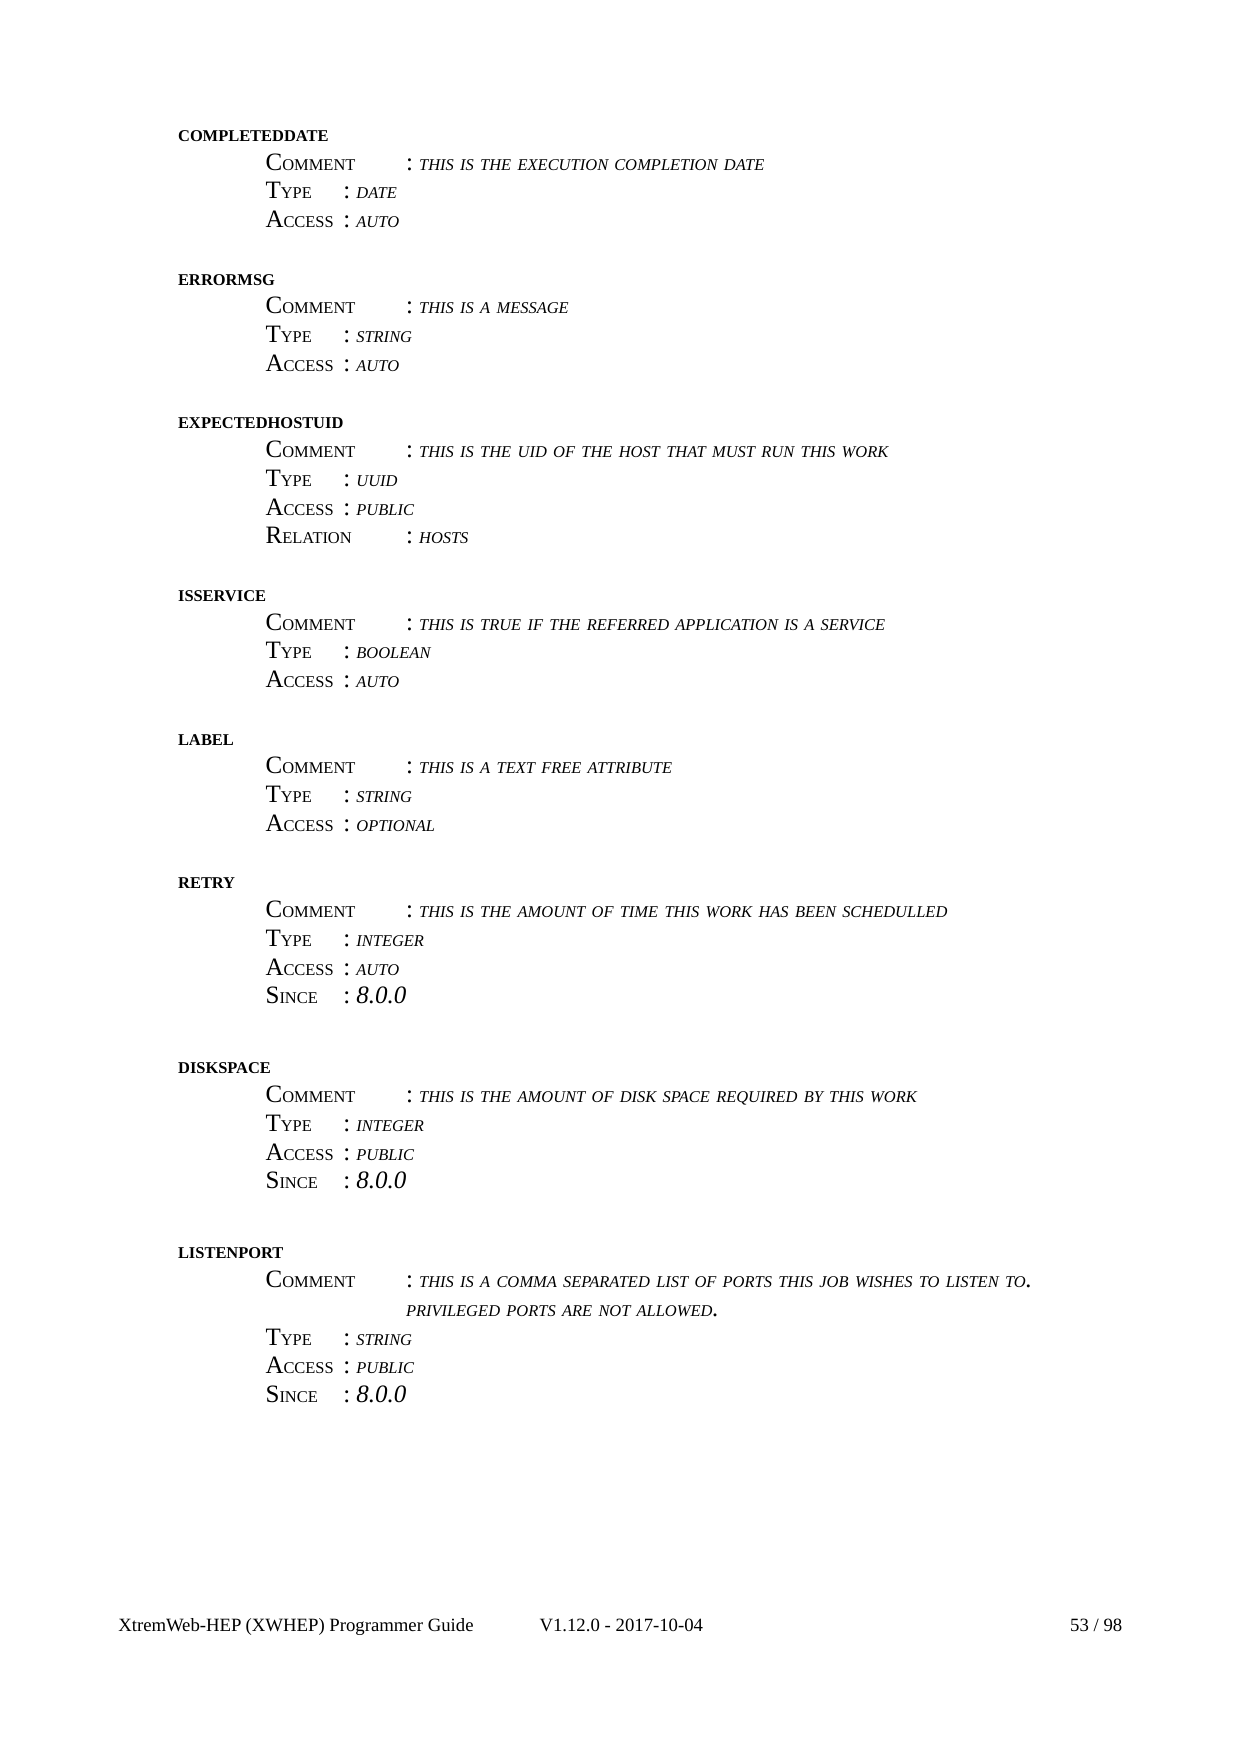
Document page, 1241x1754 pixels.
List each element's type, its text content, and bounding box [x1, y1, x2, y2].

text Type : boolean [265, 636, 1122, 664]
text Access : auto [265, 664, 1122, 693]
text completeddate [178, 118, 1122, 147]
text Access : auto [265, 952, 1122, 981]
text Access : optional [265, 808, 1122, 837]
text retry [178, 866, 1122, 894]
text Type : string [265, 779, 1122, 808]
text Comment : this is a text free attribute [265, 751, 1122, 779]
text Since : 8.0.0 [265, 981, 1122, 1009]
text Since : 8.0.0 [265, 1166, 1122, 1194]
text isservice [178, 578, 1122, 607]
text Access : auto [265, 204, 1122, 233]
text diskspace [178, 1051, 1122, 1079]
text Access : public [265, 1351, 1122, 1379]
text Since : 8.0.0 [265, 1379, 1122, 1408]
text Type : string [265, 319, 1122, 348]
text Comment : this is the execution completion date [265, 147, 1122, 176]
text Comment : this is the amount of time this work has been schedulled [265, 894, 1122, 923]
text listenport [178, 1236, 1122, 1264]
text Type : integer [265, 1108, 1122, 1137]
text Comment : this is true if the referred application is a service [265, 607, 1122, 636]
text errormsg [178, 262, 1122, 291]
text Access : public [265, 492, 1122, 521]
text Comment : this is a comma separated list of ports this job wishes to listen to. privileged ports are not allowed. [265, 1264, 1122, 1322]
text Comment : this is the amount of disk space required by this work [265, 1079, 1122, 1108]
text label [178, 722, 1122, 751]
text Relation : hosts [265, 521, 1122, 549]
text Type : integer [265, 923, 1122, 952]
text Type : uuid [265, 463, 1122, 492]
text Access : auto [265, 348, 1122, 377]
text Type : string [265, 1322, 1122, 1351]
text Comment : this is a message [265, 291, 1122, 319]
text Access : public [265, 1137, 1122, 1166]
text Type : date [265, 176, 1122, 204]
text Comment : this is the uid of the host that must run this work [265, 434, 1122, 463]
text expectedhostuid [178, 406, 1122, 434]
